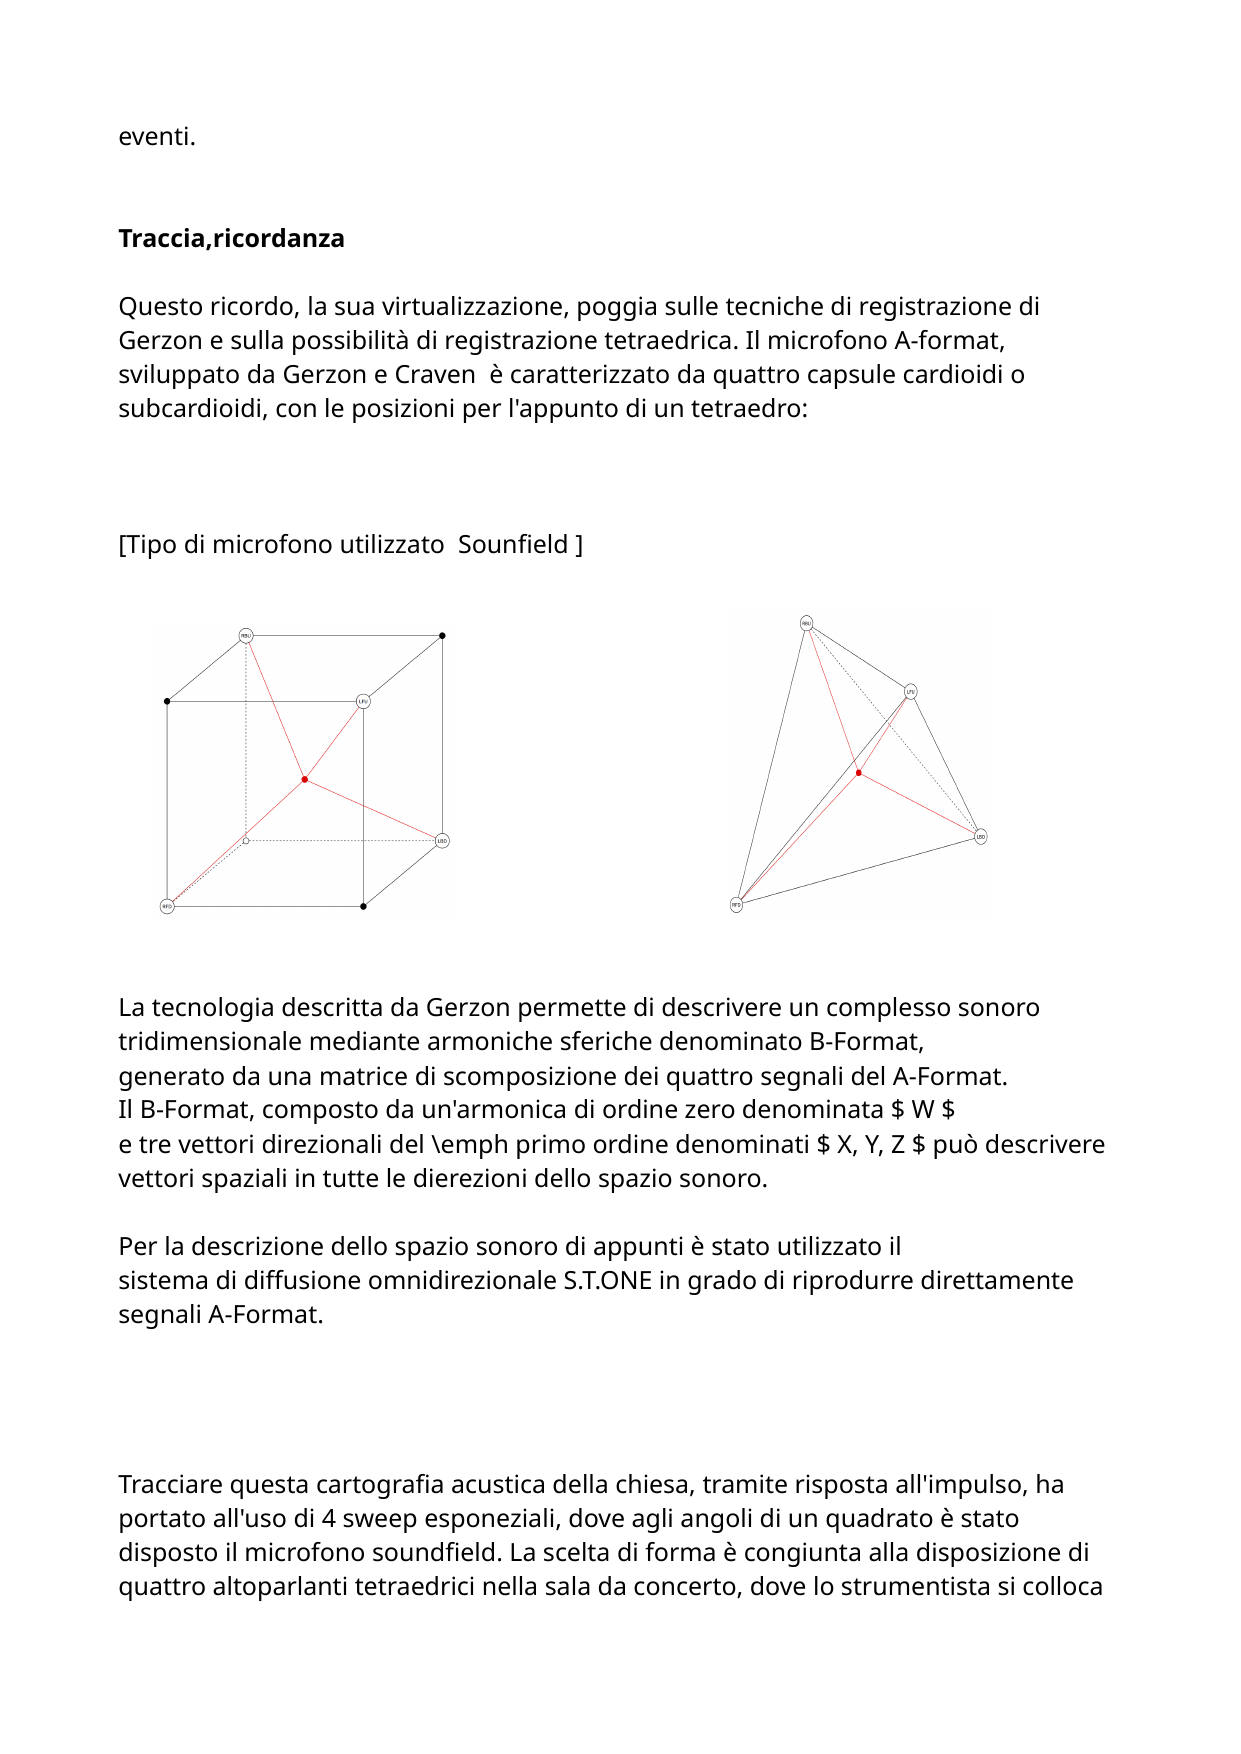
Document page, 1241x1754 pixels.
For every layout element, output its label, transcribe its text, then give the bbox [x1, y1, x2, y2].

text Questo ricordo, la sua virtualizzazione, poggia sulle tecniche di registrazione di Gerzon e sulla possibilità di registrazione tetraedrica. Il microfono A-format, sviluppato da Gerzon e Craven è caratterizzato da quattro capsule cardioidi o subcardioidi, con le posizioni per l'appunto di un tetraedro: [118, 288, 1122, 425]
text La tecnologia descritta da Gerzon permette di descrivere un complesso sonoro [118, 990, 1122, 1024]
text e tre vettori direzionali del \emph primo ordine denominati $ X, Y, Z $ può descrivere [118, 1126, 1122, 1160]
text vettori spaziali in tutte le dierezioni dello spazio sonoro. [118, 1160, 1122, 1194]
text Il B-Format, composto da un'armonica di ordine zero denominata $ W $ [118, 1092, 1122, 1126]
text Per la descrizione dello spazio sonoro di appunti è stato utilizzato il [118, 1228, 1122, 1262]
text segnali A-Format. [118, 1297, 1122, 1331]
text tridimensionale mediante armoniche sferiche denominato B-Format, [118, 1024, 1122, 1058]
text Tracciare questa cartografia acustica della chiesa, tramite risposta all'impulso, ha portato all'uso di 4 sweep esponeziali, dove agli angoli di un quadrato è stato disposto il microfono soundfield. La scelta di forma è congiunta alla disposizione di quattro altoparlanti tetraedrici nella sala da concerto, dove lo strumentista si colloca [118, 1467, 1122, 1603]
text generato da una matrice di scomposizione dei quattro segnali del A-Format. [118, 1058, 1122, 1092]
picture [152, 621, 457, 922]
text sistema di diffusione omnidirezionale S.T.ONE in grado di riprodurre direttamente [118, 1262, 1122, 1297]
text eventi. [118, 118, 1122, 152]
text [Tipo di microfono utilizzato Sounfield ] [118, 527, 1122, 561]
picture [723, 607, 993, 921]
text Traccia,ricordanza [118, 220, 1122, 254]
